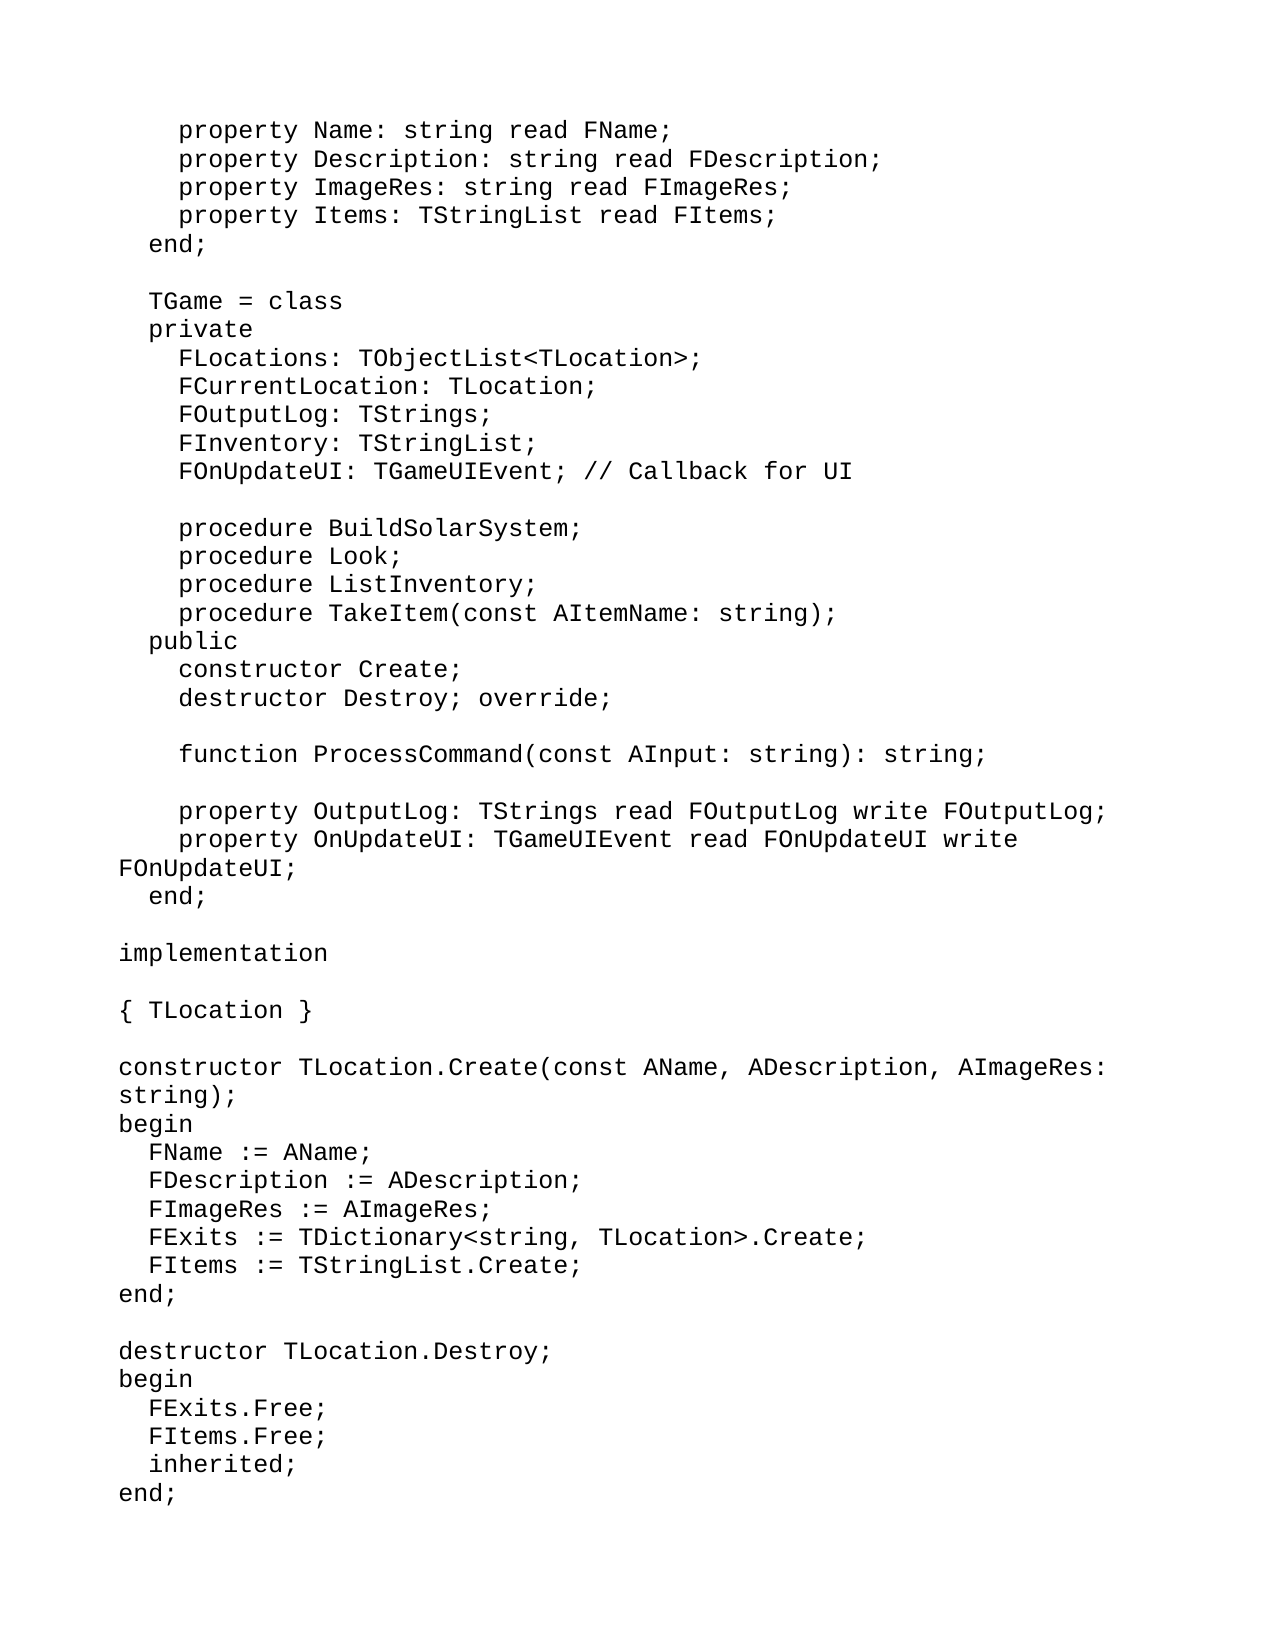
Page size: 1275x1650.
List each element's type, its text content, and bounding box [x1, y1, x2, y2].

text begin [118, 1367, 1157, 1395]
text end; [118, 1480, 1157, 1508]
text property OutputLog: TStrings read FOutputLog write FOutputLog; [118, 798, 1157, 827]
text destructor Destroy; override; [118, 685, 1157, 713]
text FLocations: TObjectList<TLocation>; [118, 345, 1157, 373]
text TGame = class [118, 288, 1157, 317]
text implementation [118, 941, 1157, 969]
text { TLocation } [118, 998, 1157, 1026]
text property Items: TStringList read FItems; [118, 203, 1157, 231]
text public [118, 628, 1157, 657]
text procedure ListInventory; [118, 572, 1157, 600]
text procedure TakeItem(const AItemName: string); [118, 600, 1157, 628]
text FExits := TDictionary<string, TLocation>.Create; [118, 1225, 1157, 1253]
text constructor Create; [118, 657, 1157, 685]
text inherited; [118, 1452, 1157, 1480]
text destructor TLocation.Destroy; [118, 1338, 1157, 1367]
text FOutputLog: TStrings; [118, 402, 1157, 430]
text FDescription := ADescription; [118, 1168, 1157, 1196]
text property Name: string read FName; [118, 118, 1157, 146]
text constructor TLocation.Create(const AName, ADescription, AImageRes: string); [118, 1055, 1157, 1111]
text property OnUpdateUI: TGameUIEvent read FOnUpdateUI write FOnUpdateUI; [118, 827, 1157, 883]
text FCurrentLocation: TLocation; [118, 373, 1157, 402]
text FItems := TStringList.Create; [118, 1253, 1157, 1281]
text begin [118, 1111, 1157, 1140]
text FExits.Free; [118, 1395, 1157, 1423]
text FOnUpdateUI: TGameUIEvent; // Callback for UI [118, 458, 1157, 487]
text function ProcessCommand(const AInput: string): string; [118, 742, 1157, 770]
text FImageRes := AImageRes; [118, 1196, 1157, 1225]
text property Description: string read FDescription; [118, 146, 1157, 175]
text end; [118, 1281, 1157, 1310]
text procedure Look; [118, 543, 1157, 572]
text property ImageRes: string read FImageRes; [118, 175, 1157, 203]
text FItems.Free; [118, 1423, 1157, 1452]
text end; [118, 883, 1157, 912]
text procedure BuildSolarSystem; [118, 515, 1157, 543]
text end; [118, 231, 1157, 260]
text FName := AName; [118, 1140, 1157, 1168]
text private [118, 317, 1157, 345]
text FInventory: TStringList; [118, 430, 1157, 458]
